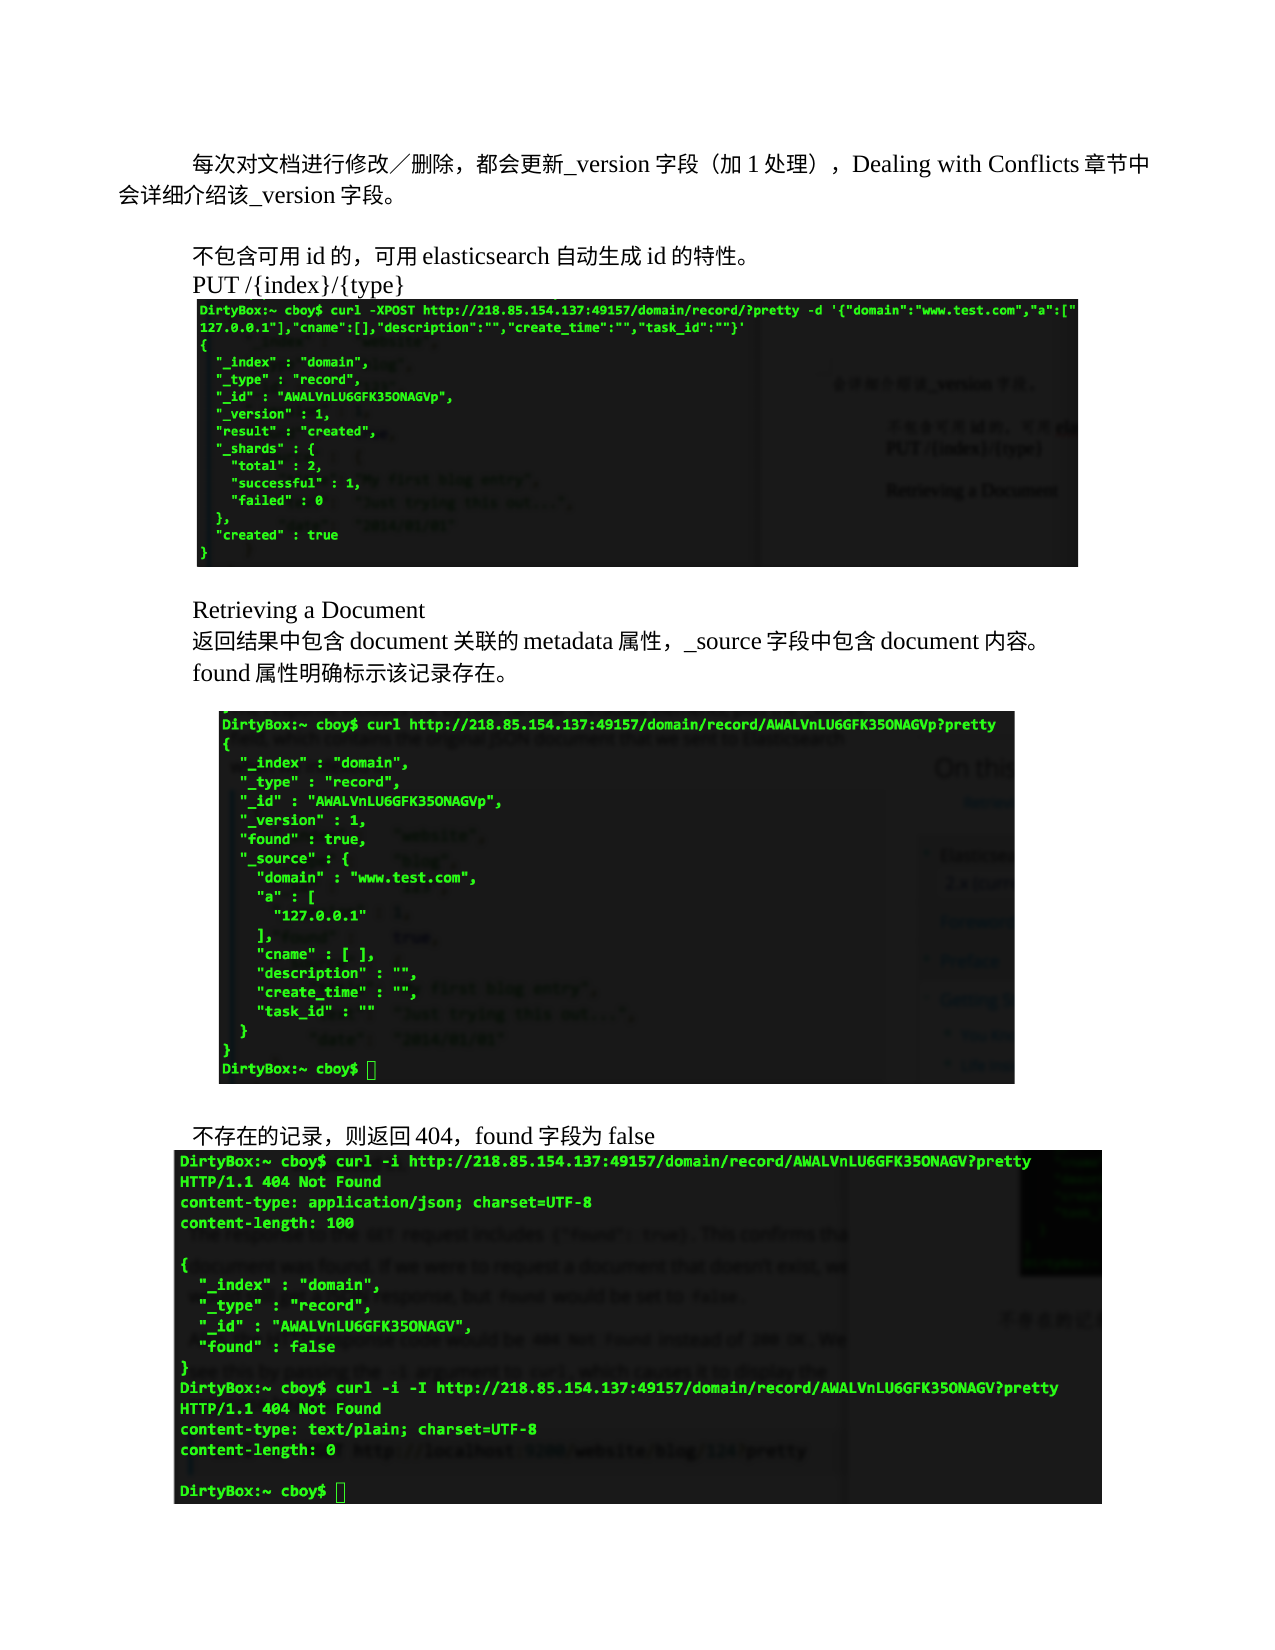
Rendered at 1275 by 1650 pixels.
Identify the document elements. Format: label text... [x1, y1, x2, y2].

picture [173, 1150, 1102, 1504]
text found属性明确标示该记录存在。 [118, 656, 1157, 688]
text 返回结果中包含document关联的metadata属性，_source字段中包含document内容。 [118, 624, 1157, 656]
text Retrieving a Document [118, 596, 1157, 624]
text 不存在的记录，则返回404，found字段为false [118, 1119, 1157, 1151]
text 每次对文档进行修改／删除，都会更新_version字段（加1处理），Dealing with Conflicts章节中会详细介绍该_version字段。 [118, 147, 1157, 210]
picture [218, 711, 1015, 1084]
text PUT /{index}/{type} [118, 271, 1157, 299]
picture [196, 299, 1079, 567]
text 不包含可用id的，可用elasticsearch自动生成id的特性。 [118, 239, 1157, 271]
